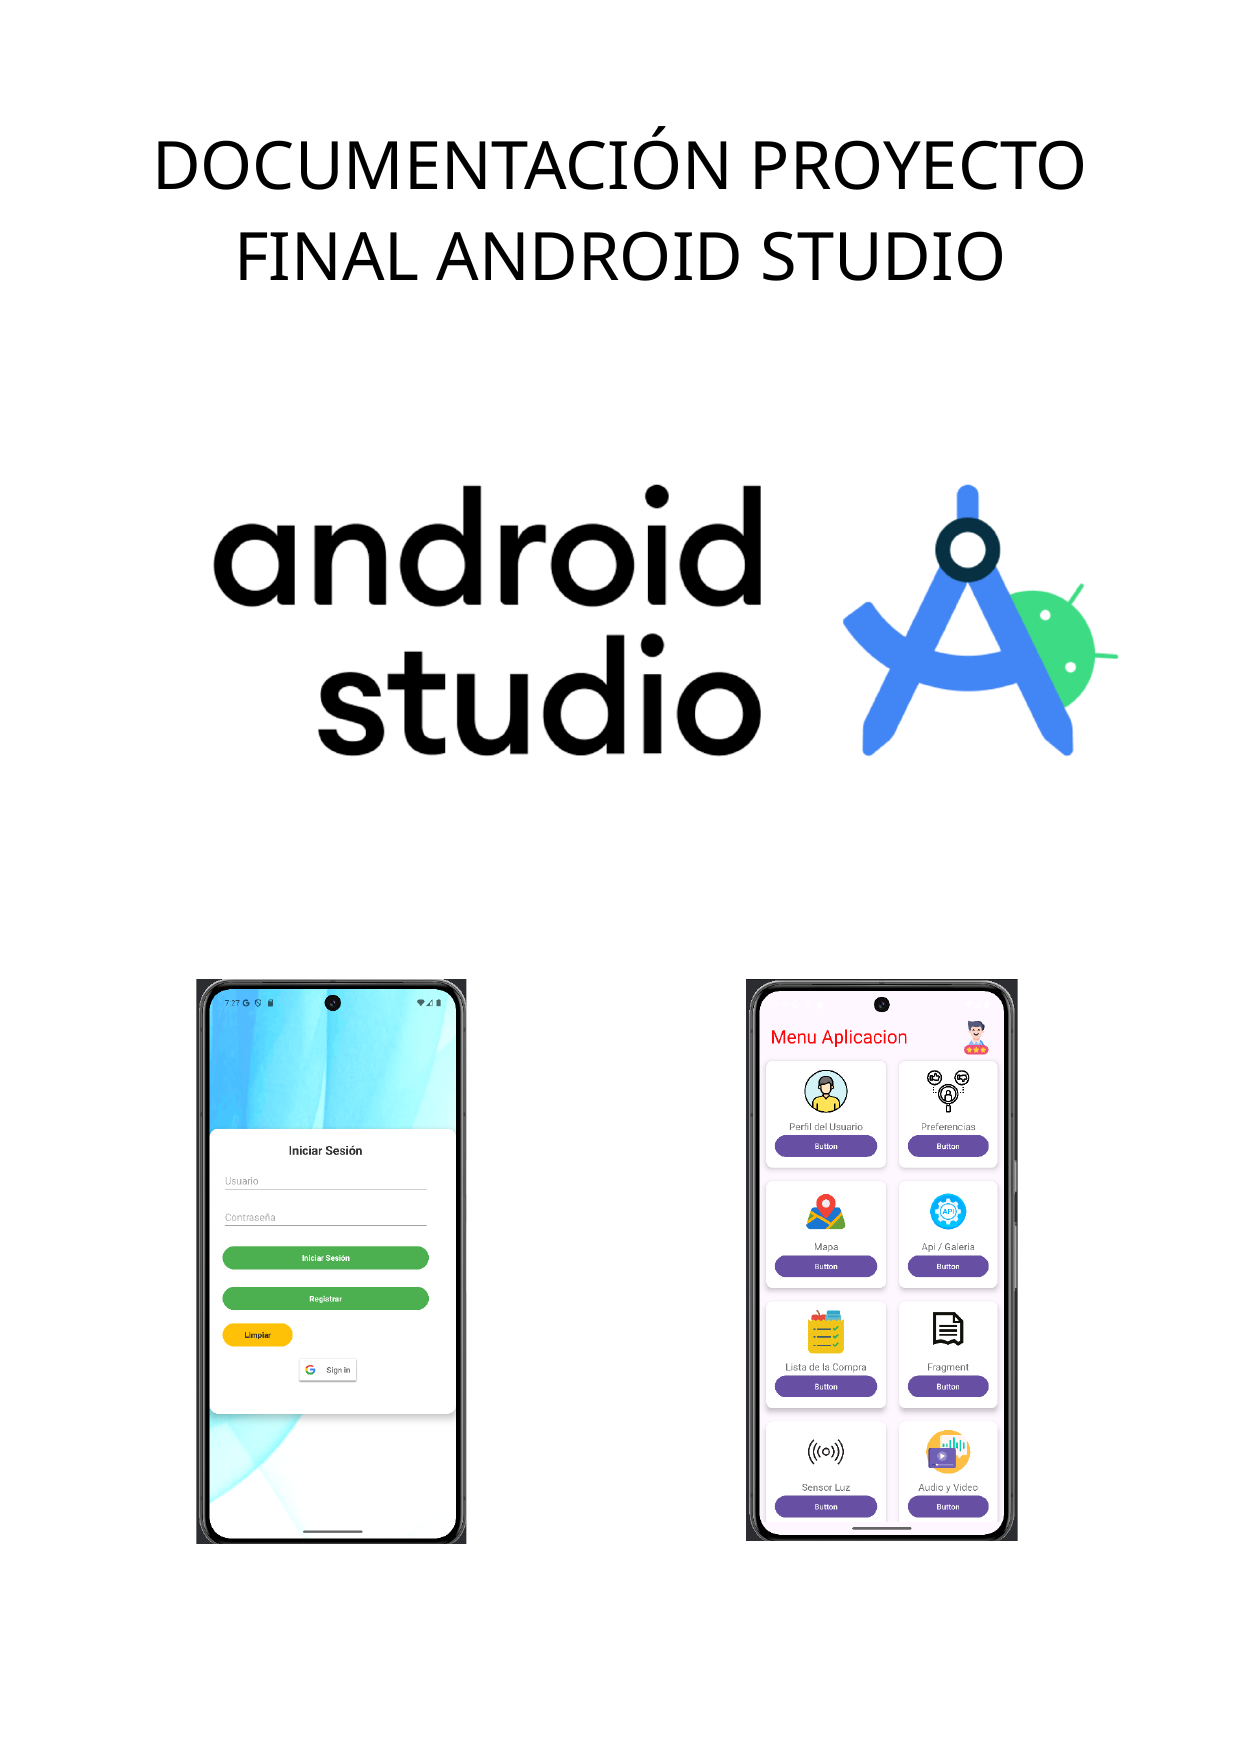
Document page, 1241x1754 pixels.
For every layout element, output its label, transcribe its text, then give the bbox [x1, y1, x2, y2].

text DOCUMENTACIÓN PROYECTO FINAL ANDROID STUDIO [118, 118, 1122, 300]
picture [196, 979, 467, 1544]
picture [163, 376, 1168, 879]
picture [746, 979, 1018, 1541]
